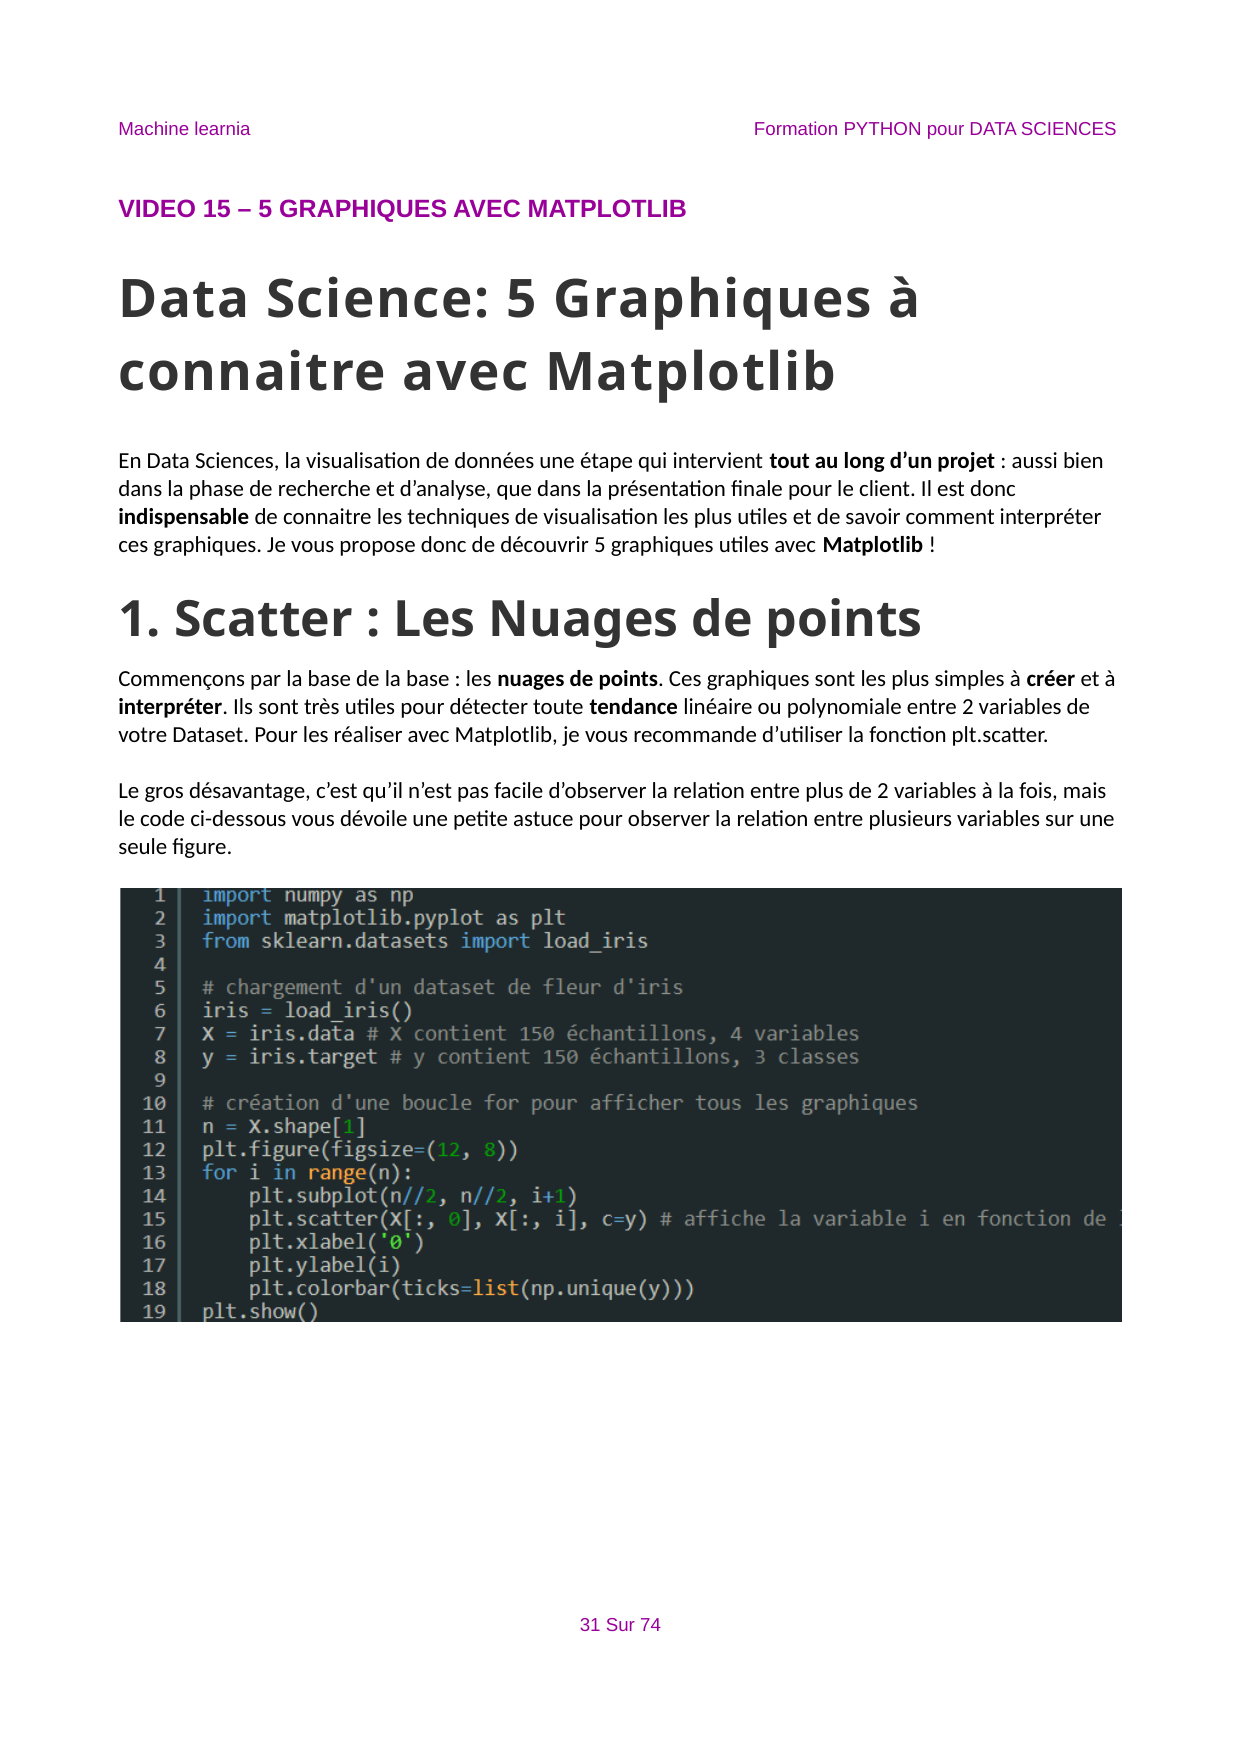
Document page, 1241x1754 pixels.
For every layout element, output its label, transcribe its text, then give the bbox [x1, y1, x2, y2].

text Commençons par la base de la base : les nuages de points. Ces graphiques sont les plus simples à créer et à interpréter. Ils sont très utiles pour détecter toute tendance linéaire ou polynomiale entre 2 variables de votre Dataset. Pour les réaliser avec Matplotlib, je vous recommande d’utiliser la fonction plt.scatter. [118, 664, 1122, 748]
text Le gros désavantage, c’est qu’il n’est pas facile d’observer la relation entre plus de 2 variables à la fois, mais le code ci-dessous vous dévoile une petite astuce pour observer la relation entre plusieurs variables sur une seule figure. [118, 776, 1122, 860]
text En Data Sciences, la visualisation de données une étape qui intervient tout au long d’un projet : aussi bien dans la phase de recherche et d’analyse, que dans la présentation finale pour le client. Il est donc indispensable de connaitre les techniques de visualisation les plus utiles et de savoir comment interpréter ces graphiques. Je vous propose donc de découvrir 5 graphiques utiles avec Matplotlib ! [118, 446, 1122, 558]
subtitle 1. Scatter : Les Nuages de points [118, 583, 1122, 651]
subtitle VIDEO 15 – 5 GRAPHIQUES AVEC MATPLOTLIB [118, 194, 1122, 223]
picture [118, 888, 1122, 1322]
subtitle Data Science: 5 Graphiques à connaitre avec Matplotlib [118, 261, 1122, 406]
